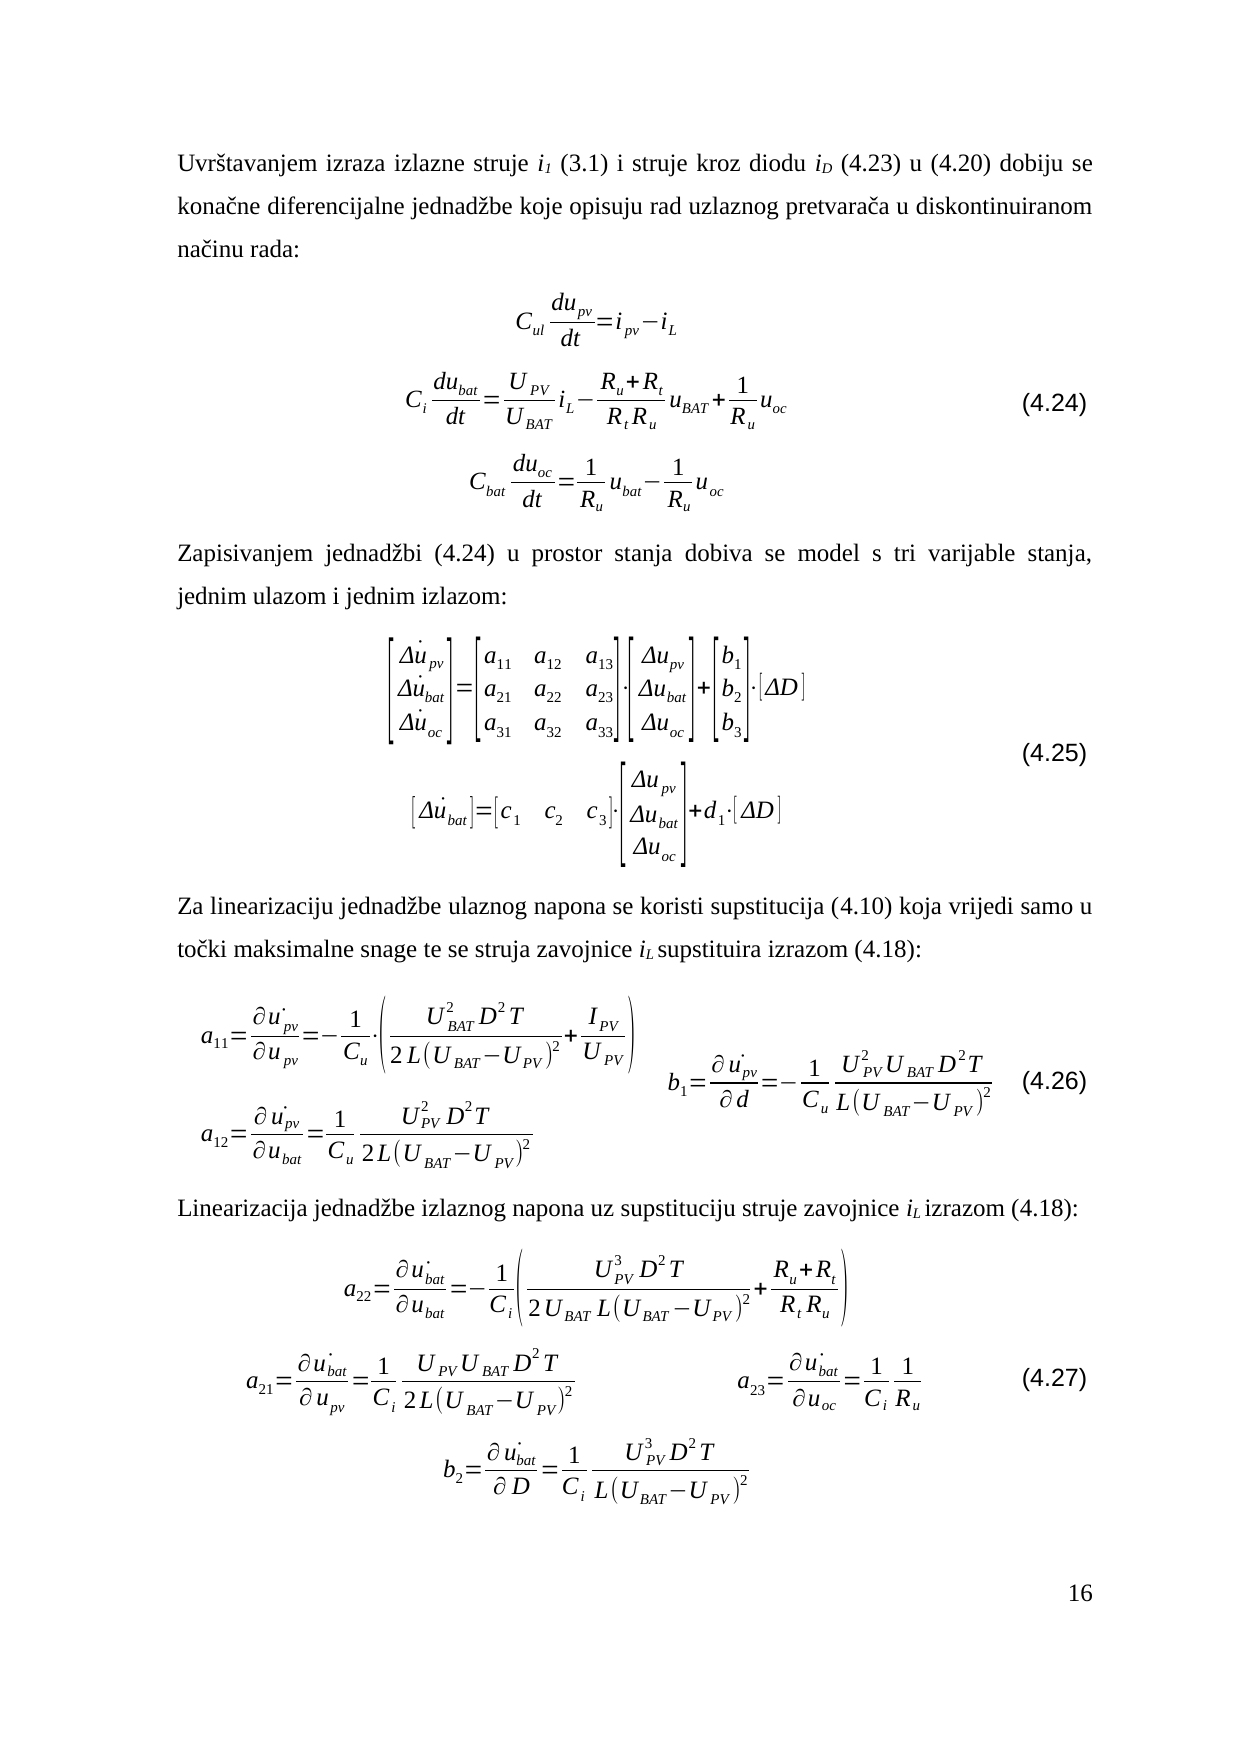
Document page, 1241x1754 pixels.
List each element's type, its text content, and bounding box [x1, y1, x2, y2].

table_cell [177, 1428, 1015, 1517]
text Zapisivanjem jednadžbi (4.24) u prostor stanja dobiva se model s tri varijable stanja, jednim ulazom i jednim izlazom: [177, 538, 1093, 609]
table_header [177, 983, 644, 1086]
table_header (4.24) [1015, 283, 1093, 526]
table_header [177, 1242, 1015, 1339]
table_header (4.26) [1015, 983, 1093, 1181]
table_header (4.25) [1015, 630, 1093, 879]
table_cell [177, 1339, 644, 1428]
table_cell [177, 755, 1015, 879]
text Uvrštavanjem izraza izlazne struje i1 (3.1) i struje kroz diodu iD (4.23) u (4.20) dobiju se konačne diferencijalne jednadžbe koje opisuju rad uzlaznog pretvarača u diskontinuiranom načinu rada: [177, 148, 1093, 263]
text Za linearizaciju jednadžbe ulaznog napona se koristi supstitucija (4.10) koja vrijedi samo u točki maksimalne snage te se struja zavojnice iL supstituira izrazom (4.18): [177, 891, 1093, 963]
table_cell [177, 1086, 644, 1181]
table_header [177, 283, 1015, 361]
table_cell [177, 361, 1015, 443]
table_header [644, 983, 1015, 1181]
table_header (4.27) [1015, 1242, 1093, 1517]
table_cell [177, 444, 1015, 526]
table_cell [644, 1339, 1015, 1428]
table_header [177, 630, 1015, 755]
text Linearizacija jednadžbe izlaznog napona uz supstituciju struje zavojnice iL izrazom (4.18): [177, 1193, 1093, 1222]
